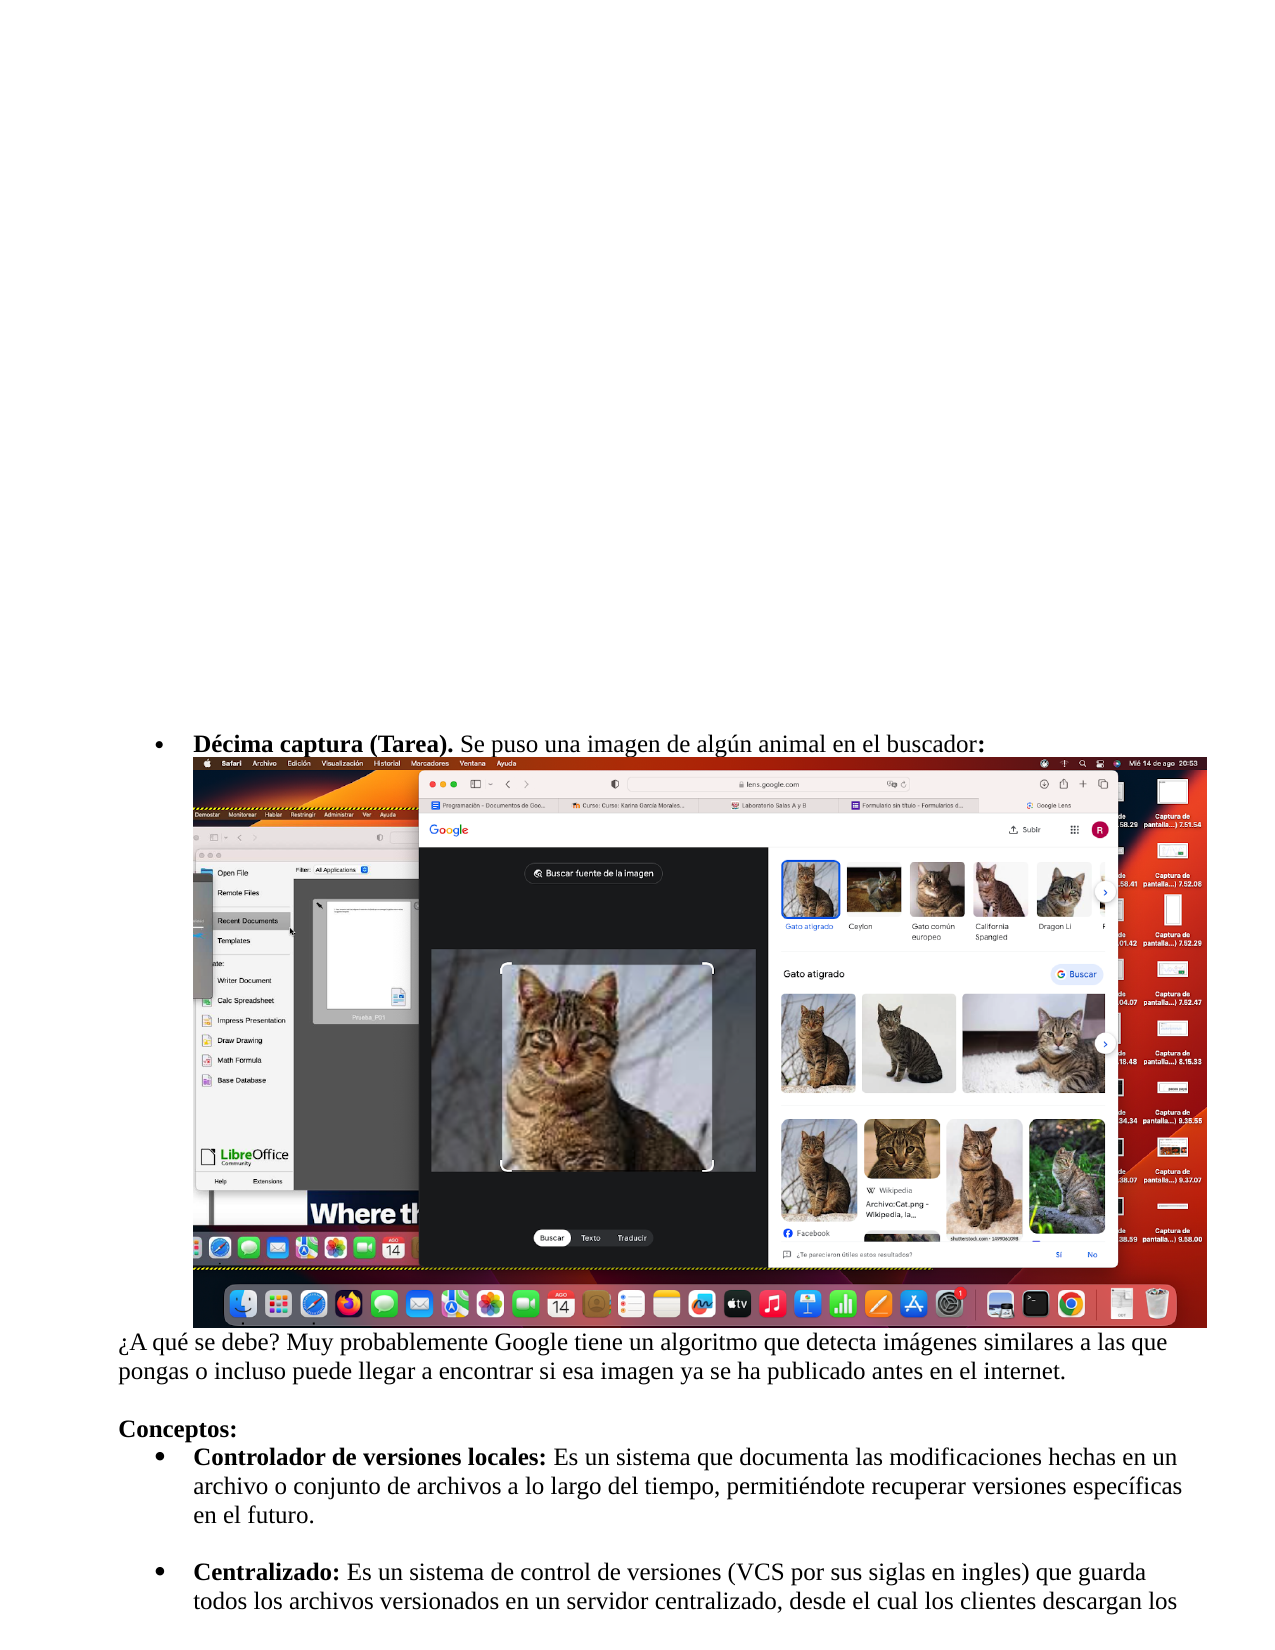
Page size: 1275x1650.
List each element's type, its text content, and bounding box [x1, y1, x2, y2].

list Décima captura (Tarea). Se puso una imagen de algún animal en el buscador: [156, 729, 1205, 1327]
list Centralizado: Es un sistema de control de versiones (VCS por sus siglas en ingles) que guarda todos los archivos versionados en un servidor centralizado, desde el cual los clientes descargan los [156, 1557, 1205, 1615]
text Conceptos: [118, 1414, 1205, 1442]
list Controlador de versiones locales: Es un sistema que documenta las modificaciones hechas en un archivo o conjunto de archivos a lo largo del tiempo, permitiéndote recuperar versiones específicas en el futuro. [156, 1442, 1205, 1529]
list [156, 59, 1205, 671]
text ¿A qué se debe? Muy probablemente Google tiene un algoritmo que detecta imágenes similares a las que pongas o incluso puede llegar a encontrar si esa imagen ya se ha publicado antes en el internet. [118, 1327, 1205, 1385]
